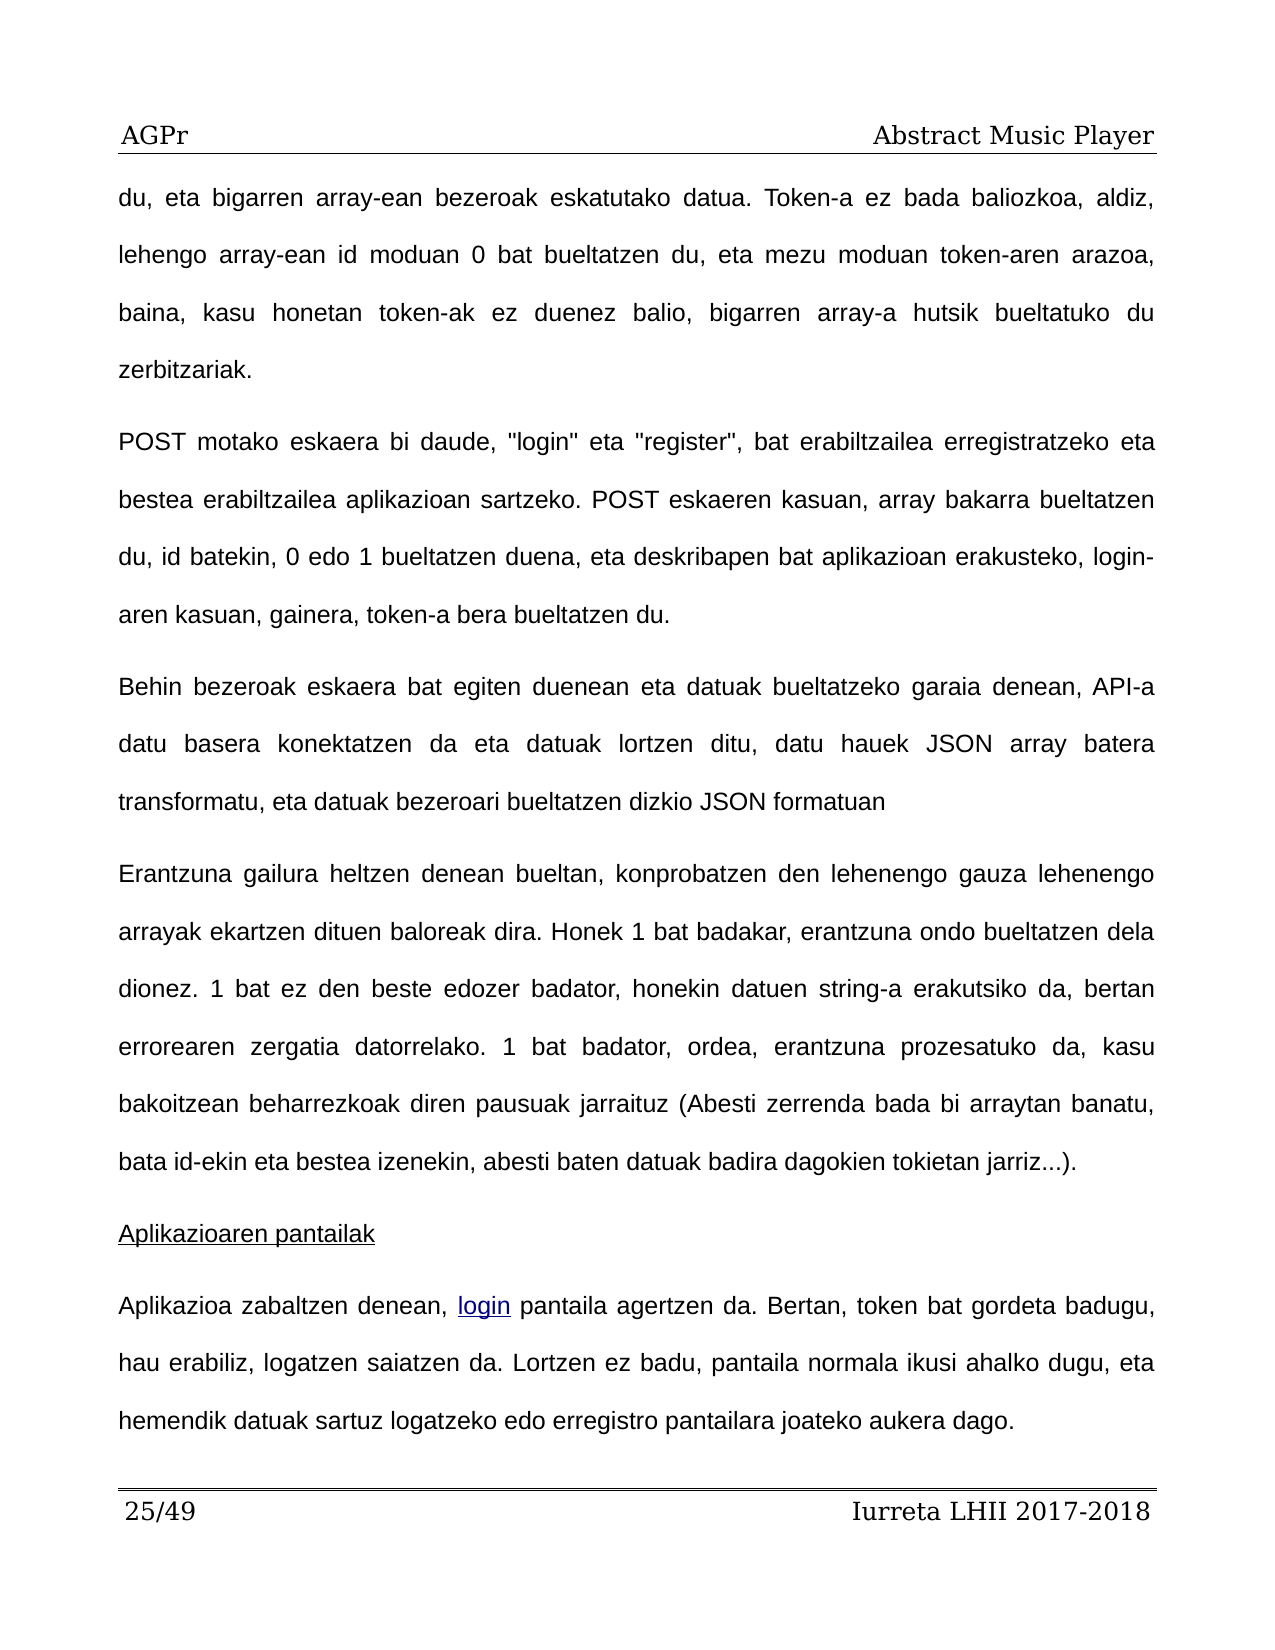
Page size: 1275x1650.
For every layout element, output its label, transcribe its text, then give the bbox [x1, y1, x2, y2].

text du, eta bigarren array-ean bezeroak eskatutako datua. Token-a ez bada baliozkoa, aldiz, lehengo array-ean id moduan 0 bat bueltatzen du, eta mezu moduan token-aren arazoa, baina, kasu honetan token-ak ez duenez balio, bigarren array-a hutsik bueltatuko du zerbitzariak. [118, 183, 1157, 384]
text POST motako eskaera bi daude, "login" eta "register", bat erabiltzailea erregistratzeko eta bestea erabiltzailea aplikazioan sartzeko. POST eskaeren kasuan, array bakarra bueltatzen du, id batekin, 0 edo 1 bueltatzen duena, eta deskribapen bat aplikazioan erakusteko, login-aren kasuan, gainera, token-a bera bueltatzen du. [118, 427, 1157, 628]
text Behin bezeroak eskaera bat egiten duenean eta datuak bueltatzeko garaia denean, API-a datu basera konektatzen da eta datuak lortzen ditu, datu hauek JSON array batera transformatu, eta datuak bezeroari bueltatzen dizkio JSON formatuan [118, 672, 1157, 816]
text Erantzuna gailura heltzen denean bueltan, konprobatzen den lehenengo gauza lehenengo arrayak ekartzen dituen baloreak dira. Honek 1 bat badakar, erantzuna ondo bueltatzen dela dionez. 1 bat ez den beste edozer badator, honekin datuen string-a erakutsiko da, bertan errorearen zergatia datorrelako. 1 bat badator, ordea, erantzuna prozesatuko da, kasu bakoitzean beharrezkoak diren pausuak jarraituz (Abesti zerrenda bada bi arraytan banatu, bata id-ekin eta bestea izenekin, abesti baten datuak badira dagokien tokietan jarriz...). [118, 859, 1157, 1175]
text Aplikazioa zabaltzen denean, login pantaila agertzen da. Bertan, token bat gordeta badugu, hau erabiliz, logatzen saiatzen da. Lortzen ez badu, pantaila normala ikusi ahalko dugu, eta hemendik datuak sartuz logatzeko edo erregistro pantailara joateko aukera dago. [118, 1291, 1157, 1434]
text Aplikazioaren pantailak [118, 1218, 1157, 1247]
